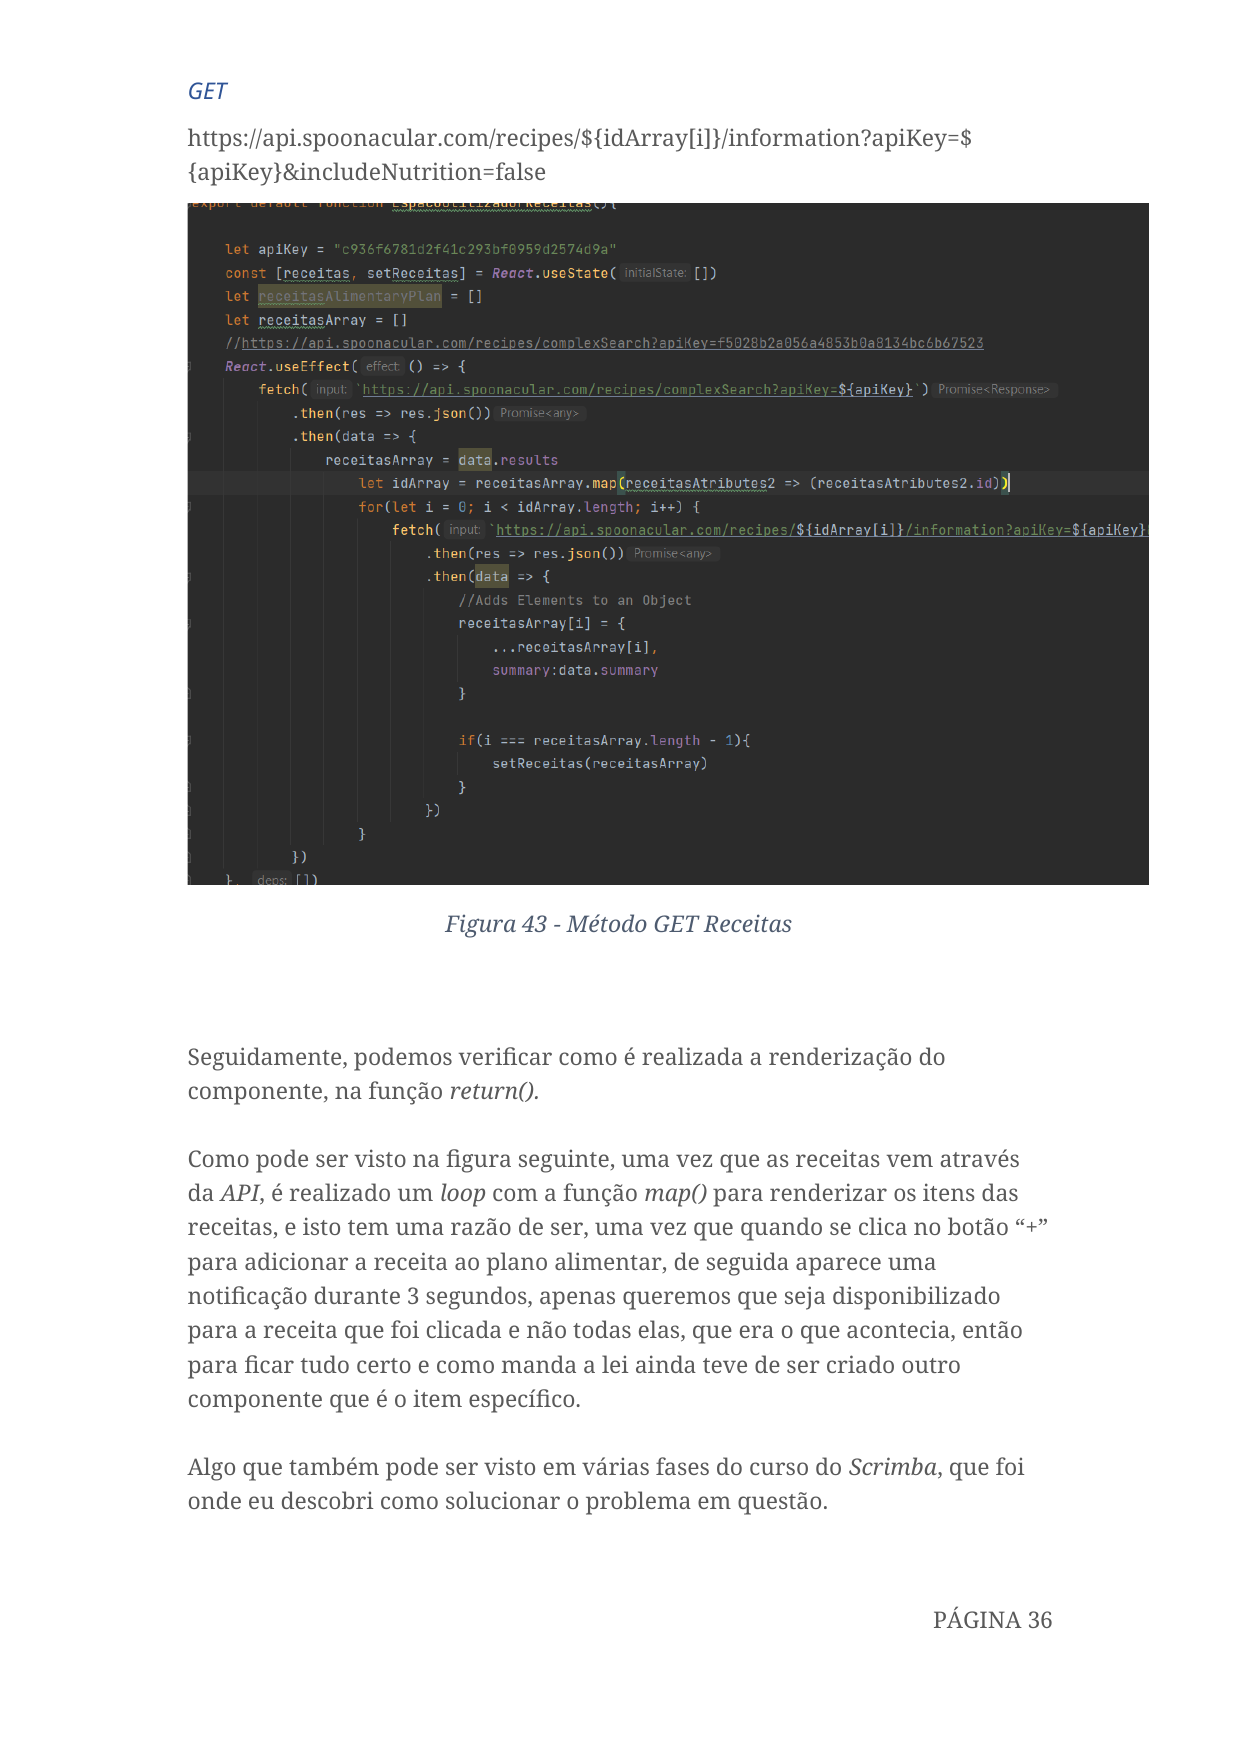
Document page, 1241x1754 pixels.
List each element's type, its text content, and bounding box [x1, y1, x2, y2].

text Como pode ser visto na figura seguinte, uma vez que as receitas vem através da API, é realizado um loop com a função map() para renderizar os itens das receitas, e isto tem uma razão de ser, uma vez que quando se clica no botão “+” para adicionar a receita ao plano alimentar, de seguida aparece uma notificação durante 3 segundos, apenas queremos que seja disponibilizado para a receita que foi clicada e não todas elas, que era o que acontecia, então para ficar tudo certo e como manda a lei ainda teve de ser criado outro componente que é o item específico. [187, 1143, 1053, 1414]
text Algo que também pode ser visto em várias fases do curso do Scrimba, que foi onde eu descobri como solucionar o problema em questão. [187, 1451, 1053, 1517]
subtitle GET [187, 75, 1053, 106]
text Seguidamente, podemos verificar como é realizada a renderização do componente, na função return(). [187, 1041, 1053, 1106]
text https://api.spoonacular.com/recipes/${idArray[i]}/information?apiKey=${apiKey}&includeNutrition=false [187, 122, 1053, 203]
text Figura 43 - Método GET Receitas [187, 908, 1053, 939]
